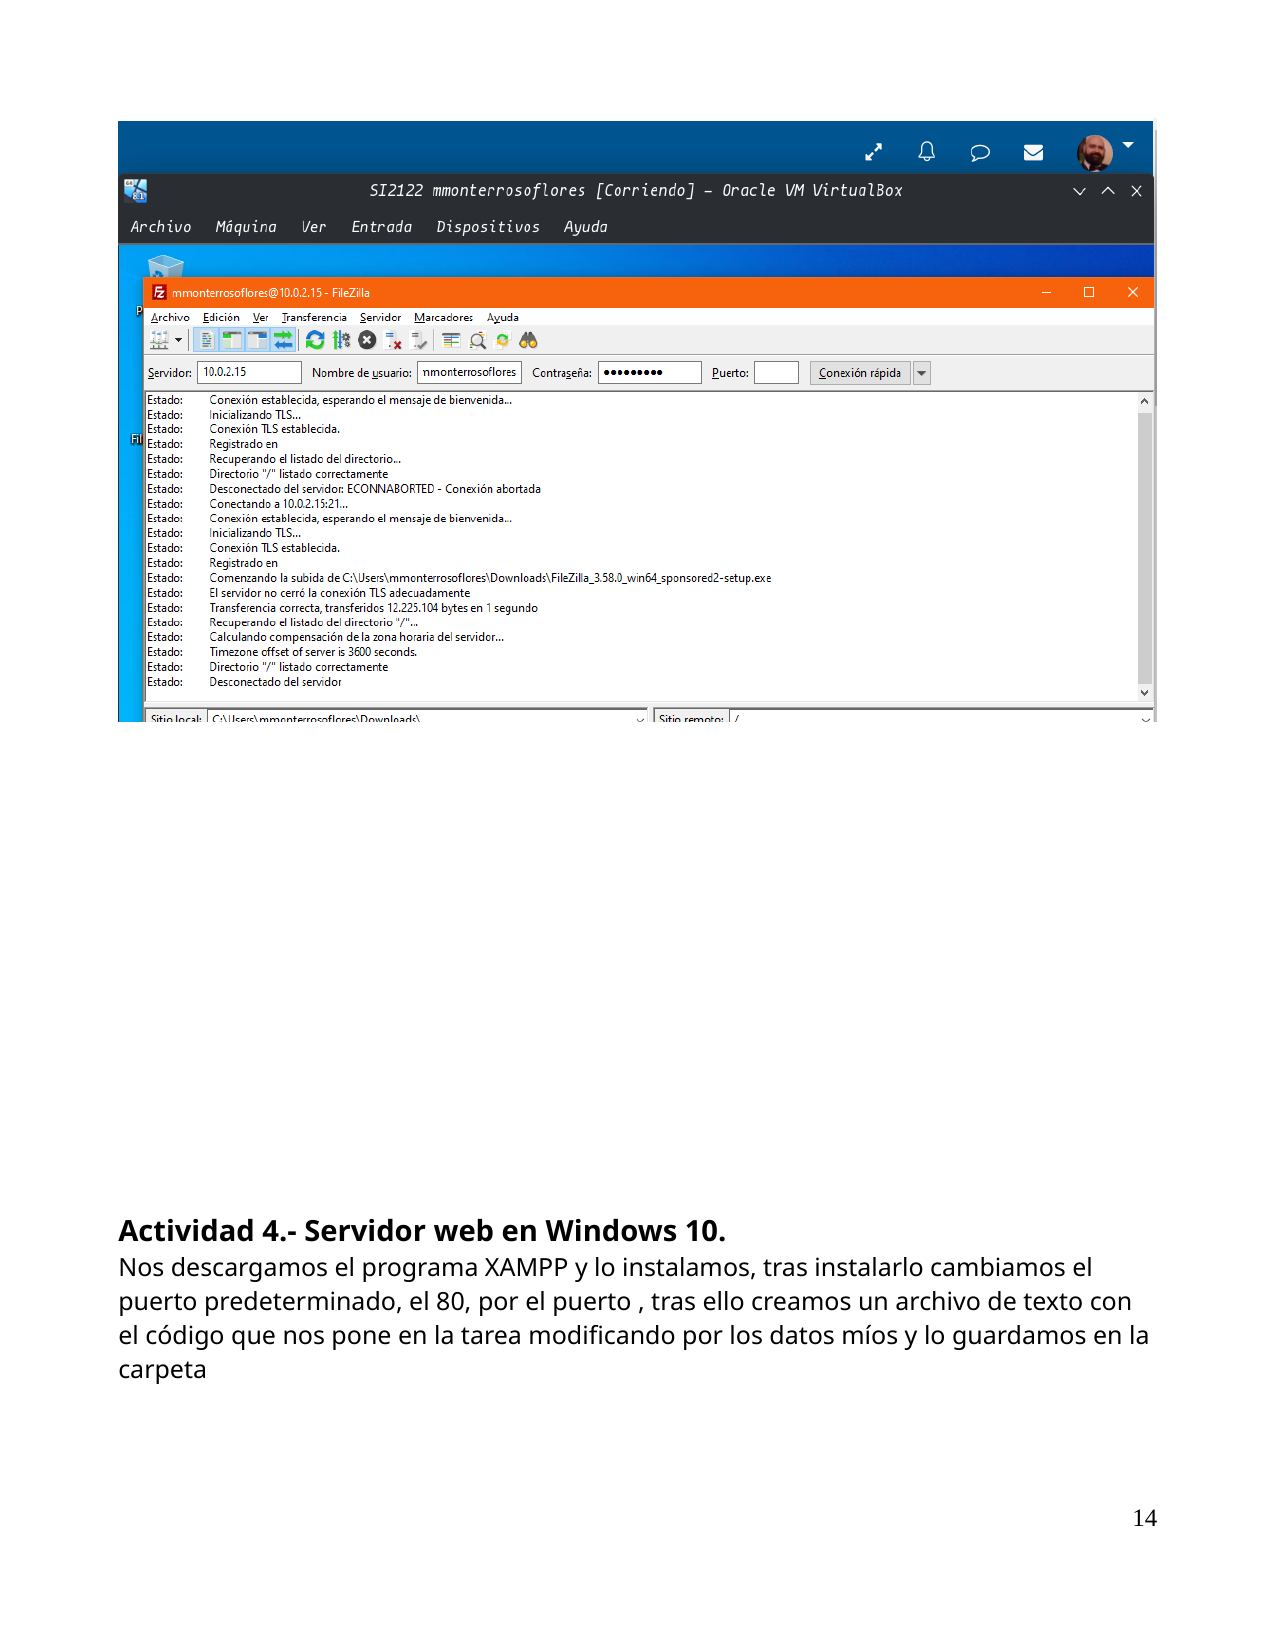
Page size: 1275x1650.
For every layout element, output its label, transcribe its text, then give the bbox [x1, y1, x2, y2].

text Actividad 4.- Servidor web en Windows 10. [118, 1210, 1157, 1250]
table_header [118, 722, 1157, 750]
picture [118, 278, 129, 284]
picture [118, 118, 1157, 722]
text Nos descargamos el programa XAMPP y lo instalamos, tras instalarlo cambiamos el puerto predeterminado, el 80, por el puerto , tras ello creamos un archivo de texto con el código que nos pone en la tarea modificando por los datos míos y lo guardamos en la carpeta [118, 1250, 1157, 1386]
